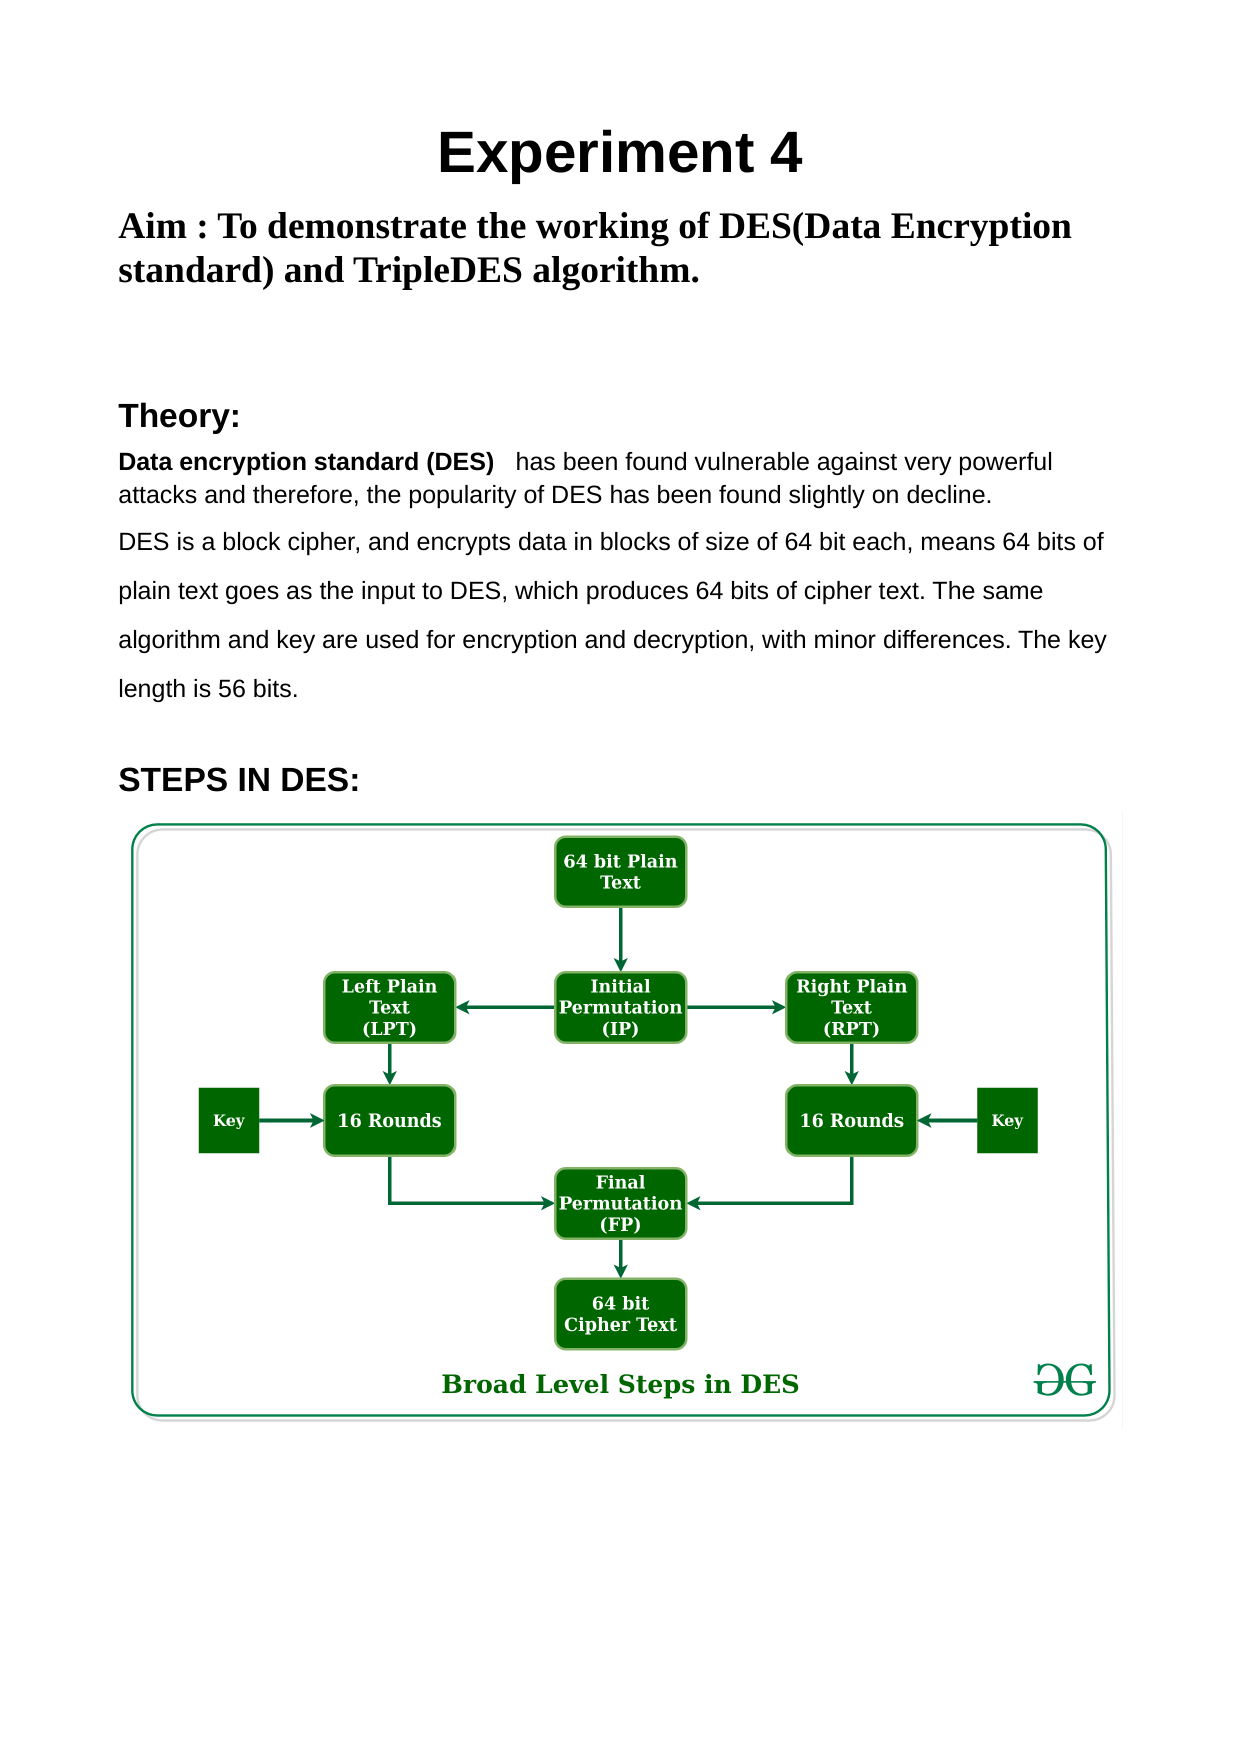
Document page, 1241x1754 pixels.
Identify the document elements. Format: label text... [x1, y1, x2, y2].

text DES is a block cipher, and encrypts data in blocks of size of 64 bit each, means 64 bits of plain text goes as the input to DES, which produces 64 bits of cipher text. The same algorithm and key are used for encryption and decryption, with minor differences. The key length is 56 bits. [118, 527, 1122, 703]
title Experiment 4 [118, 118, 1122, 185]
picture [118, 811, 1123, 1430]
text Data encryption standard (DES) has been found vulnerable against very powerful attacks and therefore, the popularity of DES has been found slightly on decline. [118, 447, 1122, 508]
subtitle STEPS IN DES: [118, 760, 1122, 799]
subtitle Theory: [118, 396, 1122, 434]
subtitle Aim : To demonstrate the working of DES(Data Encryption standard) and TripleDES algorithm. [118, 204, 1122, 290]
